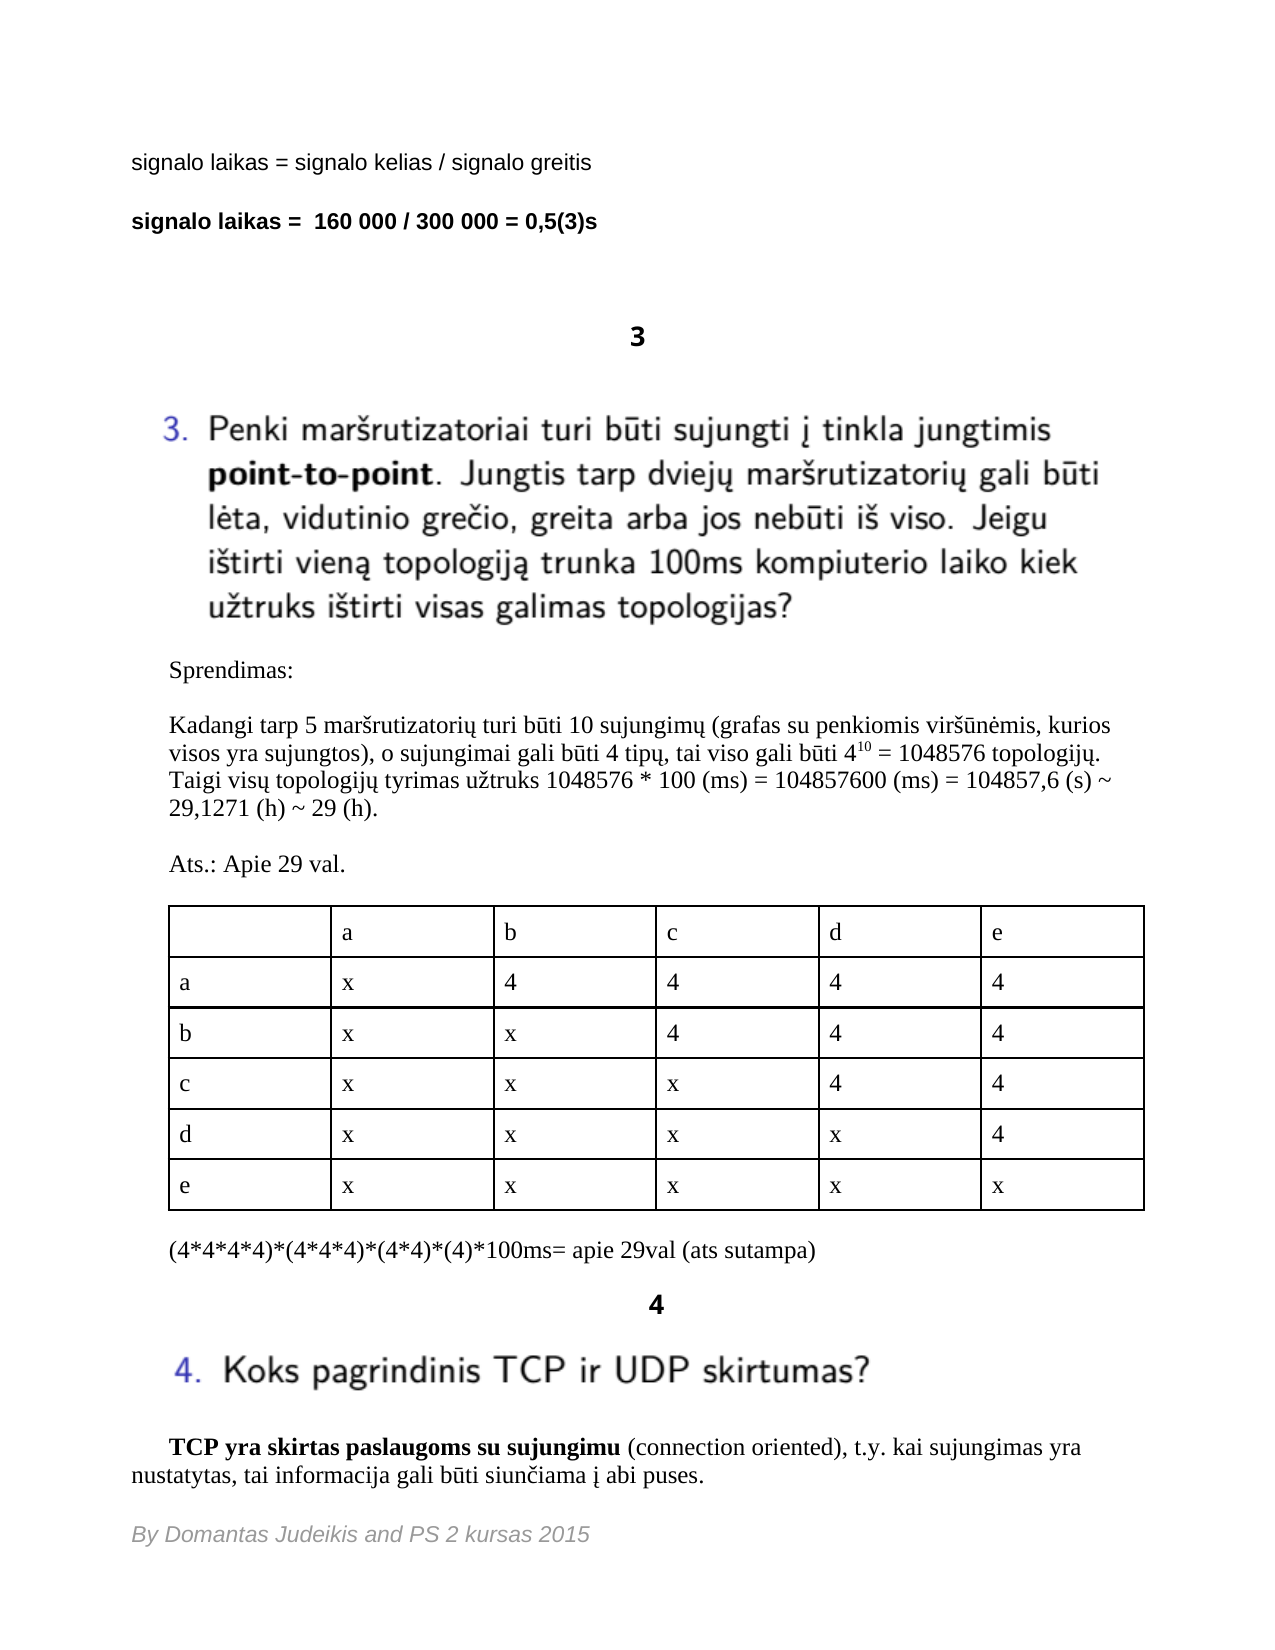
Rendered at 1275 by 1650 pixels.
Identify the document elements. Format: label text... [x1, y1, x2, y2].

text signalo laikas = signalo kelias / signalo greitis [131, 150, 1144, 176]
table_cell 4 [820, 958, 980, 1006]
table_cell 4 [820, 1059, 980, 1108]
table_cell x [495, 1160, 655, 1209]
text Kadangi tarp 5 maršrutizatorių turi būti 10 sujungimų (grafas su penkiomis viršūnėmis, kurios visos yra sujungtos), o sujungimai gali būti 4 tipų, tai viso gali būti 410 = 1048576 topologijų. Taigi visų topologijų tyrimas užtruks 1048576 * 100 (ms) = 104857600 (ms) = 104857,6 (s) ~ 29,1271 (h) ~ 29 (h). [169, 711, 1144, 822]
subtitle 3 [131, 318, 1144, 354]
table_cell 4 [982, 1009, 1143, 1057]
table_cell 4 [657, 1009, 818, 1057]
table_cell x [657, 1059, 818, 1108]
table_cell 4 [657, 958, 818, 1006]
picture [150, 1340, 919, 1411]
picture [150, 408, 1125, 634]
table_cell d [170, 1110, 330, 1158]
subtitle 4 [169, 1285, 1144, 1322]
text signalo laikas = 160 000 / 300 000 = 0,5(3)s [131, 209, 1144, 234]
table_cell a [170, 958, 330, 1006]
table_cell e [170, 1160, 330, 1209]
table_cell x [332, 1110, 493, 1158]
text TCP yra skirtas paslaugoms su sujungimu (connection oriented), t.y. kai sujungimas yra nustatytas, tai informacija gali būti siunčiama į abi puses. [131, 1433, 1144, 1489]
table_cell x [495, 1110, 655, 1158]
table_cell x [820, 1160, 980, 1209]
table_cell x [982, 1160, 1143, 1209]
table_cell 4 [982, 958, 1143, 1006]
table_cell c [170, 1059, 330, 1108]
table_header e [982, 907, 1143, 956]
text Ats.: Apie 29 val. [169, 850, 1144, 877]
table_header b [495, 907, 655, 956]
table_cell 4 [982, 1110, 1143, 1158]
table_cell 4 [820, 1009, 980, 1057]
table_cell b [170, 1009, 330, 1057]
text (4*4*4*4)*(4*4*4)*(4*4)*(4)*100ms= apie 29val (ats sutampa) [169, 1237, 1144, 1264]
table_cell x [332, 1160, 493, 1209]
table_header a [332, 907, 493, 956]
table_cell x [495, 1009, 655, 1057]
table_cell 4 [495, 958, 655, 1006]
table_cell 4 [982, 1059, 1143, 1108]
table_header c [657, 907, 818, 956]
table_header d [820, 907, 980, 956]
table_cell x [495, 1059, 655, 1108]
table_cell x [332, 1009, 493, 1057]
table_cell x [657, 1110, 818, 1158]
table_cell x [332, 1059, 493, 1108]
table_cell x [332, 958, 493, 1006]
table_cell x [657, 1160, 818, 1209]
table_cell x [820, 1110, 980, 1158]
text Sprendimas: [169, 656, 1144, 683]
table_header [170, 907, 330, 956]
